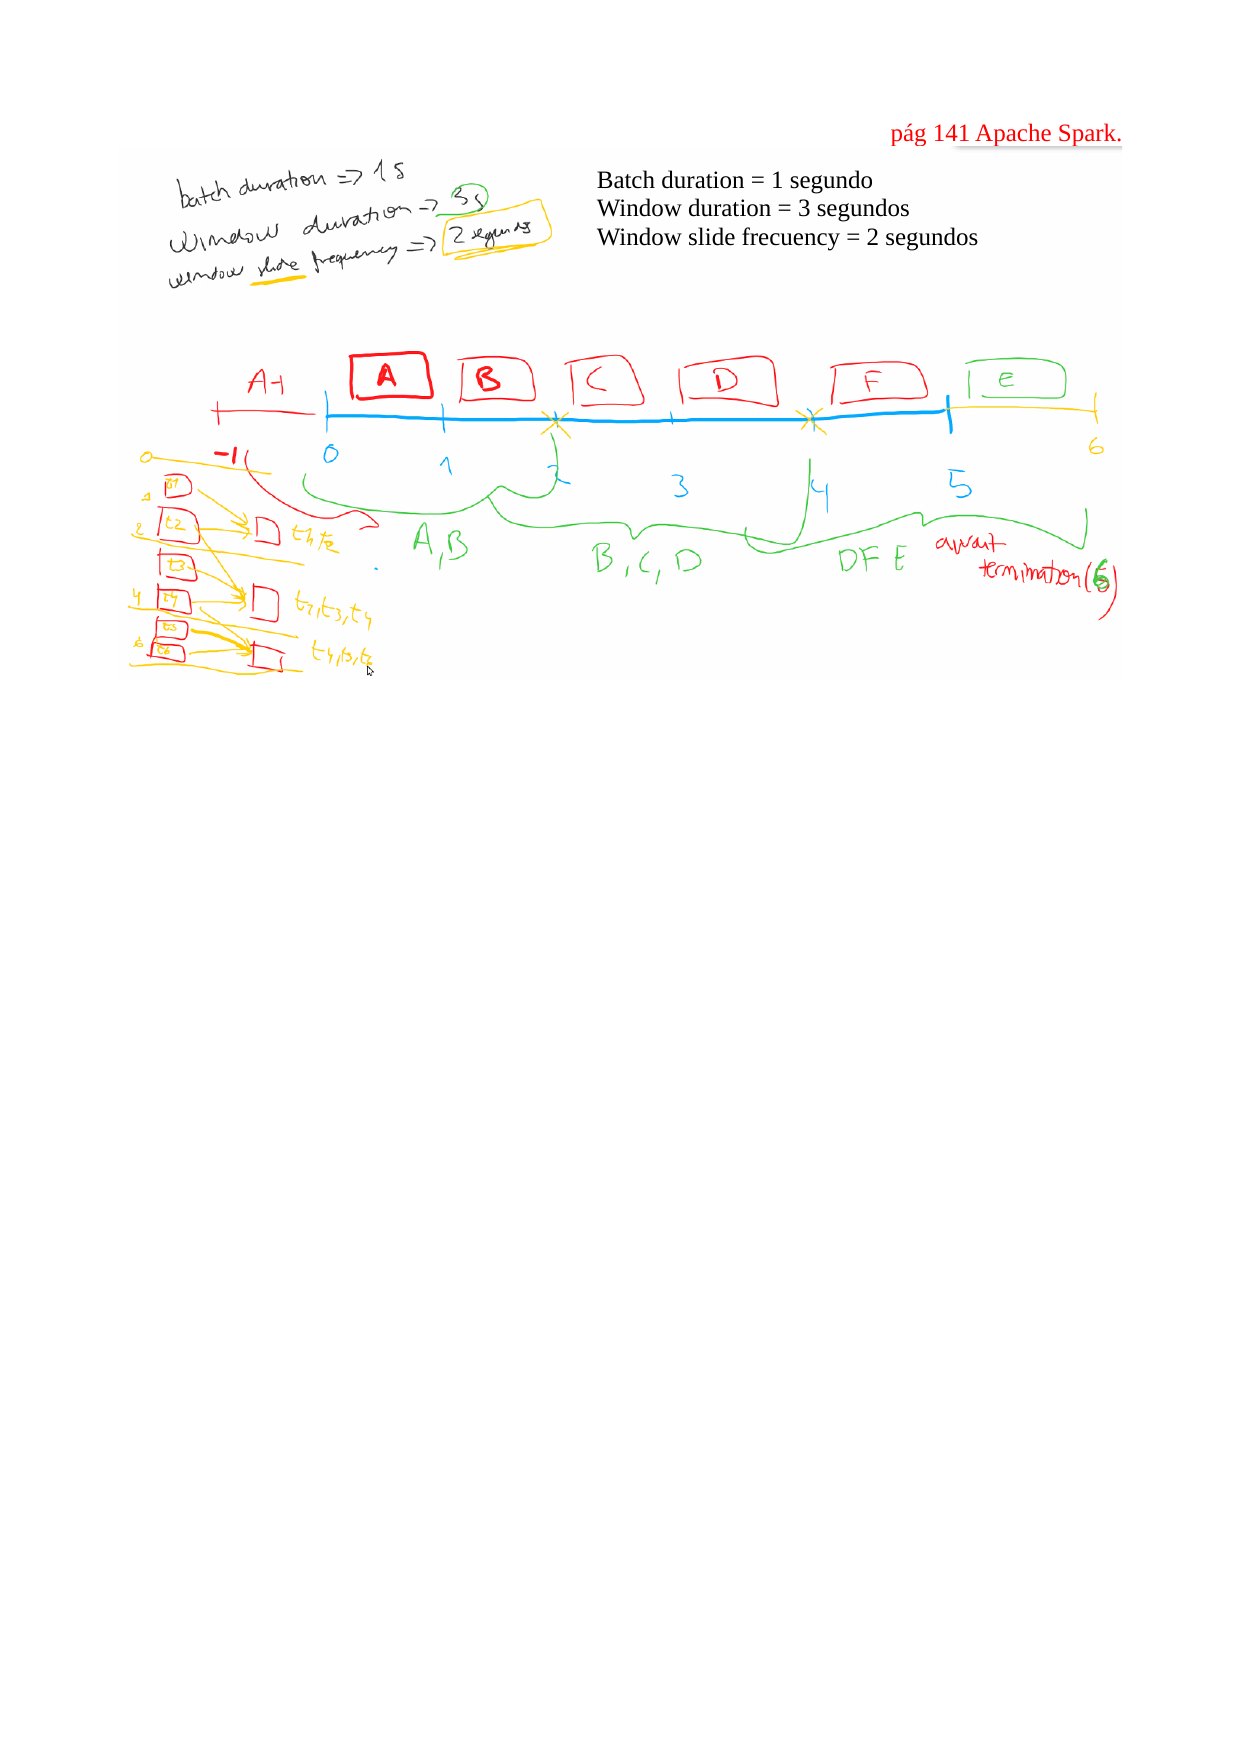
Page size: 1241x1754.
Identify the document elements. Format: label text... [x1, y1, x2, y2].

text pág 141 Apache Spark. [118, 118, 1122, 146]
picture [118, 146, 1123, 679]
